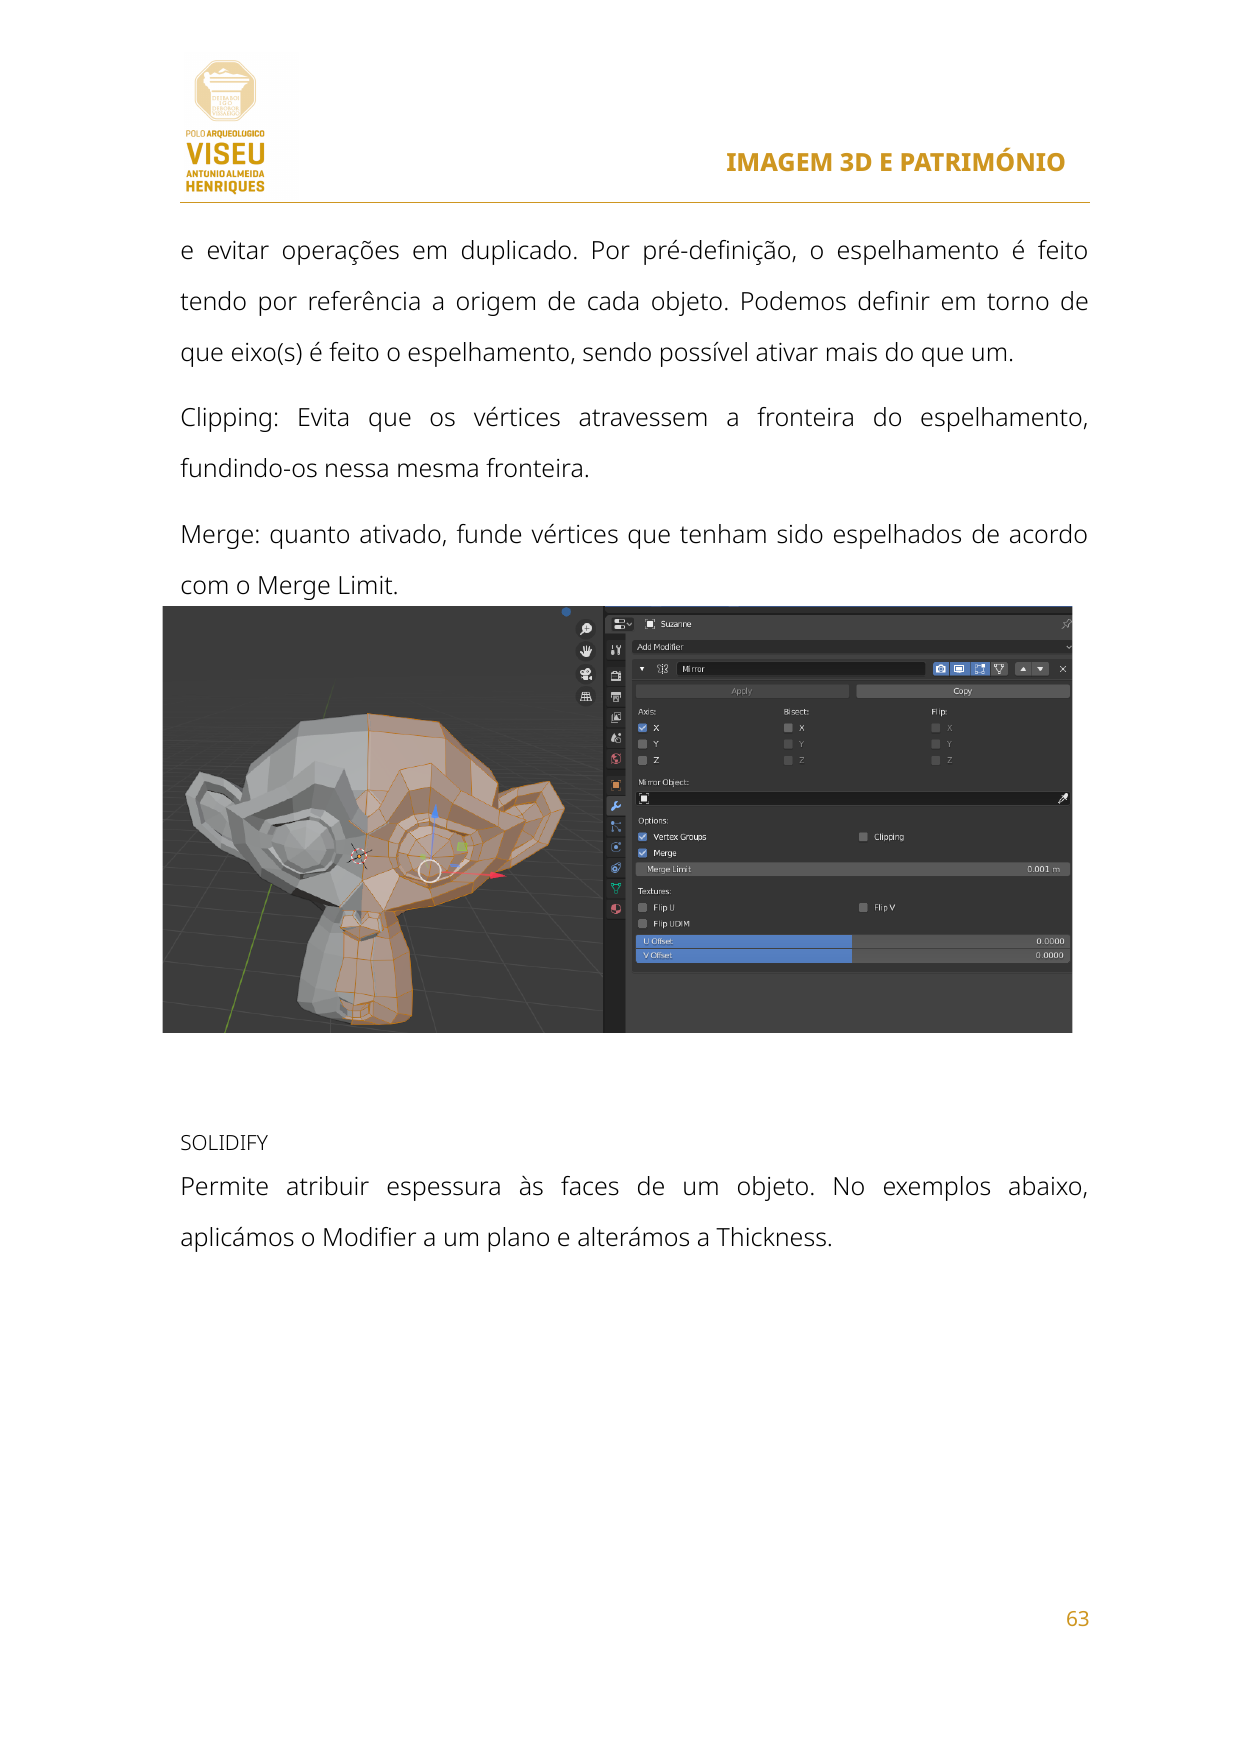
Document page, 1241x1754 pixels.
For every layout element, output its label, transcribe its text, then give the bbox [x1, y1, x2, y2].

text e evitar operações em duplicado. Por pré-definição, o espelhamento é feito tendo por referência a origem de cada objeto. Podemos definir em torno de que eixo(s) é feito o espelhamento, sendo possível ativar mais do que um. [180, 232, 1090, 368]
picture [183, 52, 299, 201]
subtitle Solidify [180, 1128, 1090, 1156]
text Merge: quanto ativado, funde vértices que tenham sido espelhados de acordo com o Merge Limit. [180, 517, 1090, 602]
text Permite atribuir espessura às faces de um objeto. No exemplos abaixo, aplicámos o Modifier a um plano e alterámos a Thickness. [180, 1169, 1090, 1254]
picture [162, 606, 1073, 1033]
text Clipping: Evita que os vértices atravessem a fronteira do espelhamento, fundindo-os nessa mesma fronteira. [180, 400, 1090, 485]
